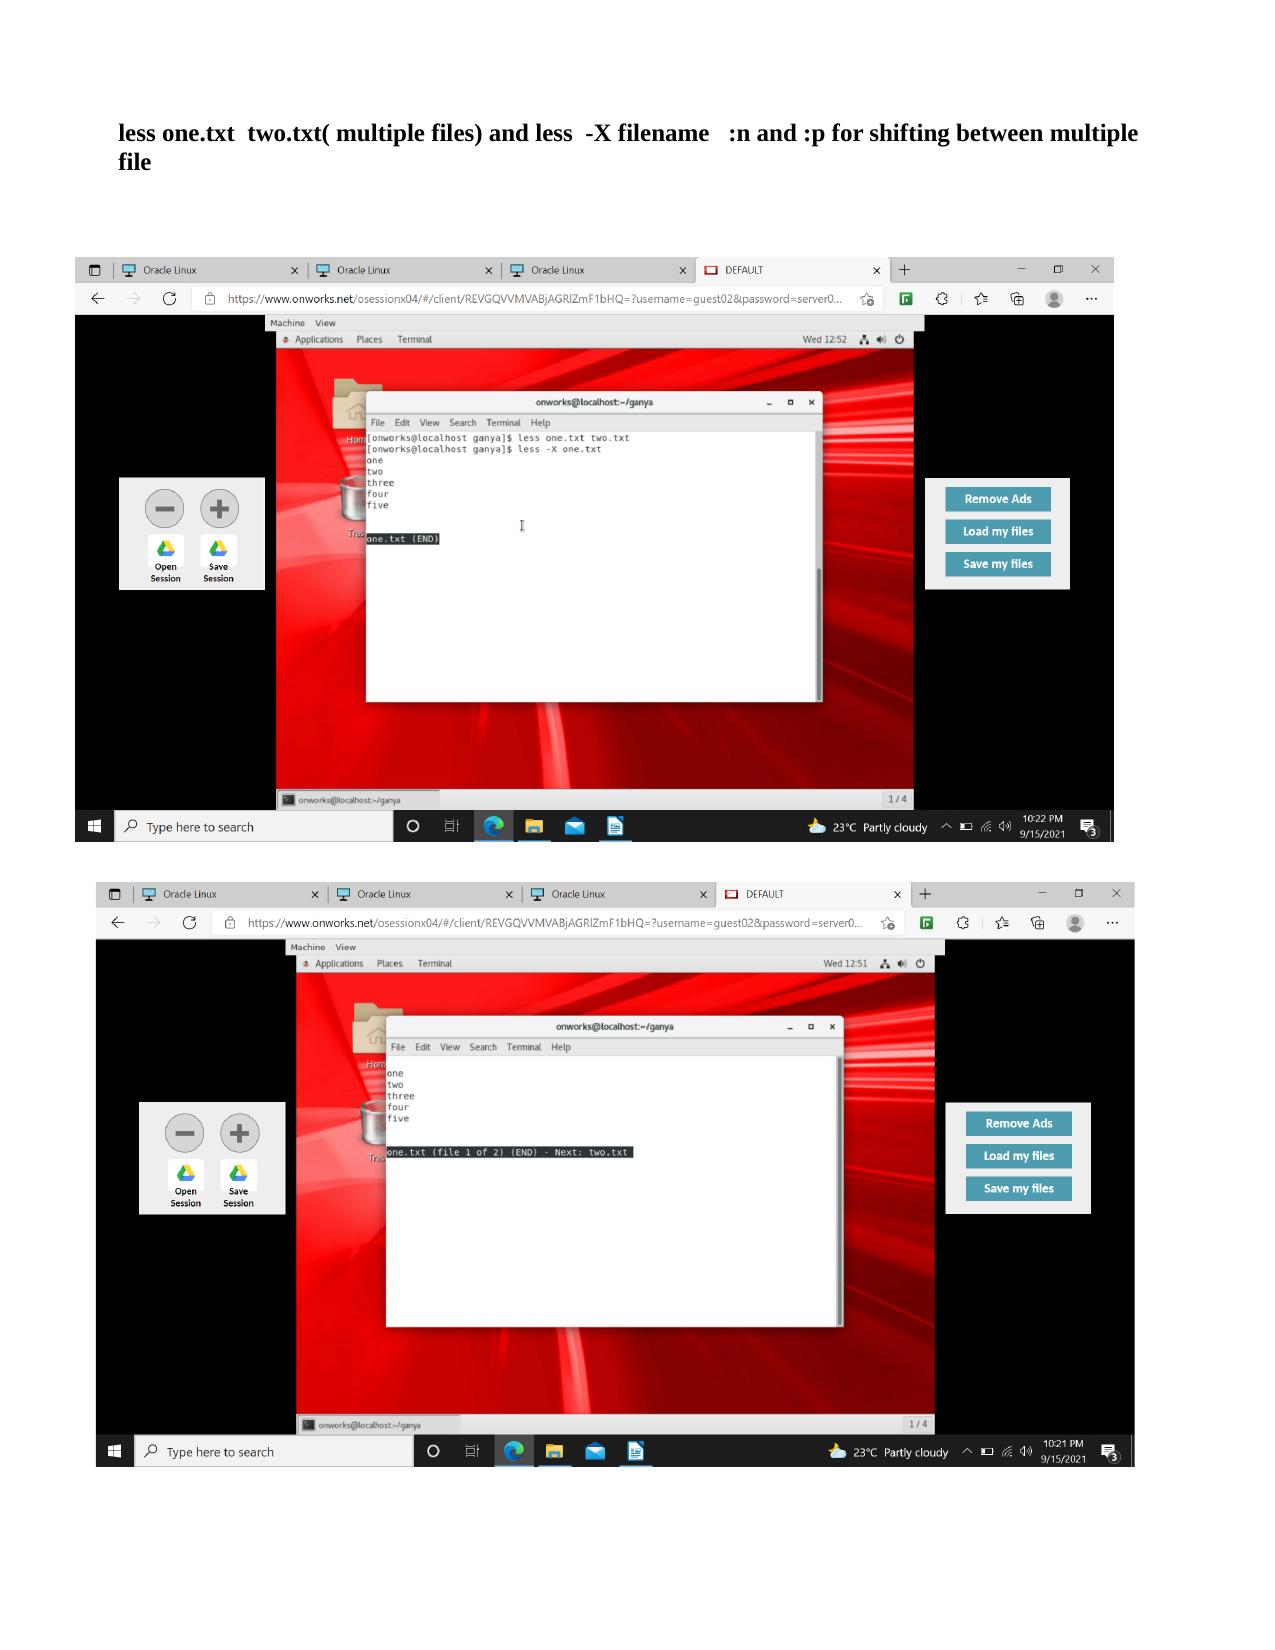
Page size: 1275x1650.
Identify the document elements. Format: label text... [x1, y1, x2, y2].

picture [95, 882, 1135, 1467]
text less one.txt two.txt( multiple files) and less -X filename :n and :p for shifting between multiple file [118, 118, 1157, 176]
picture [75, 257, 1114, 842]
